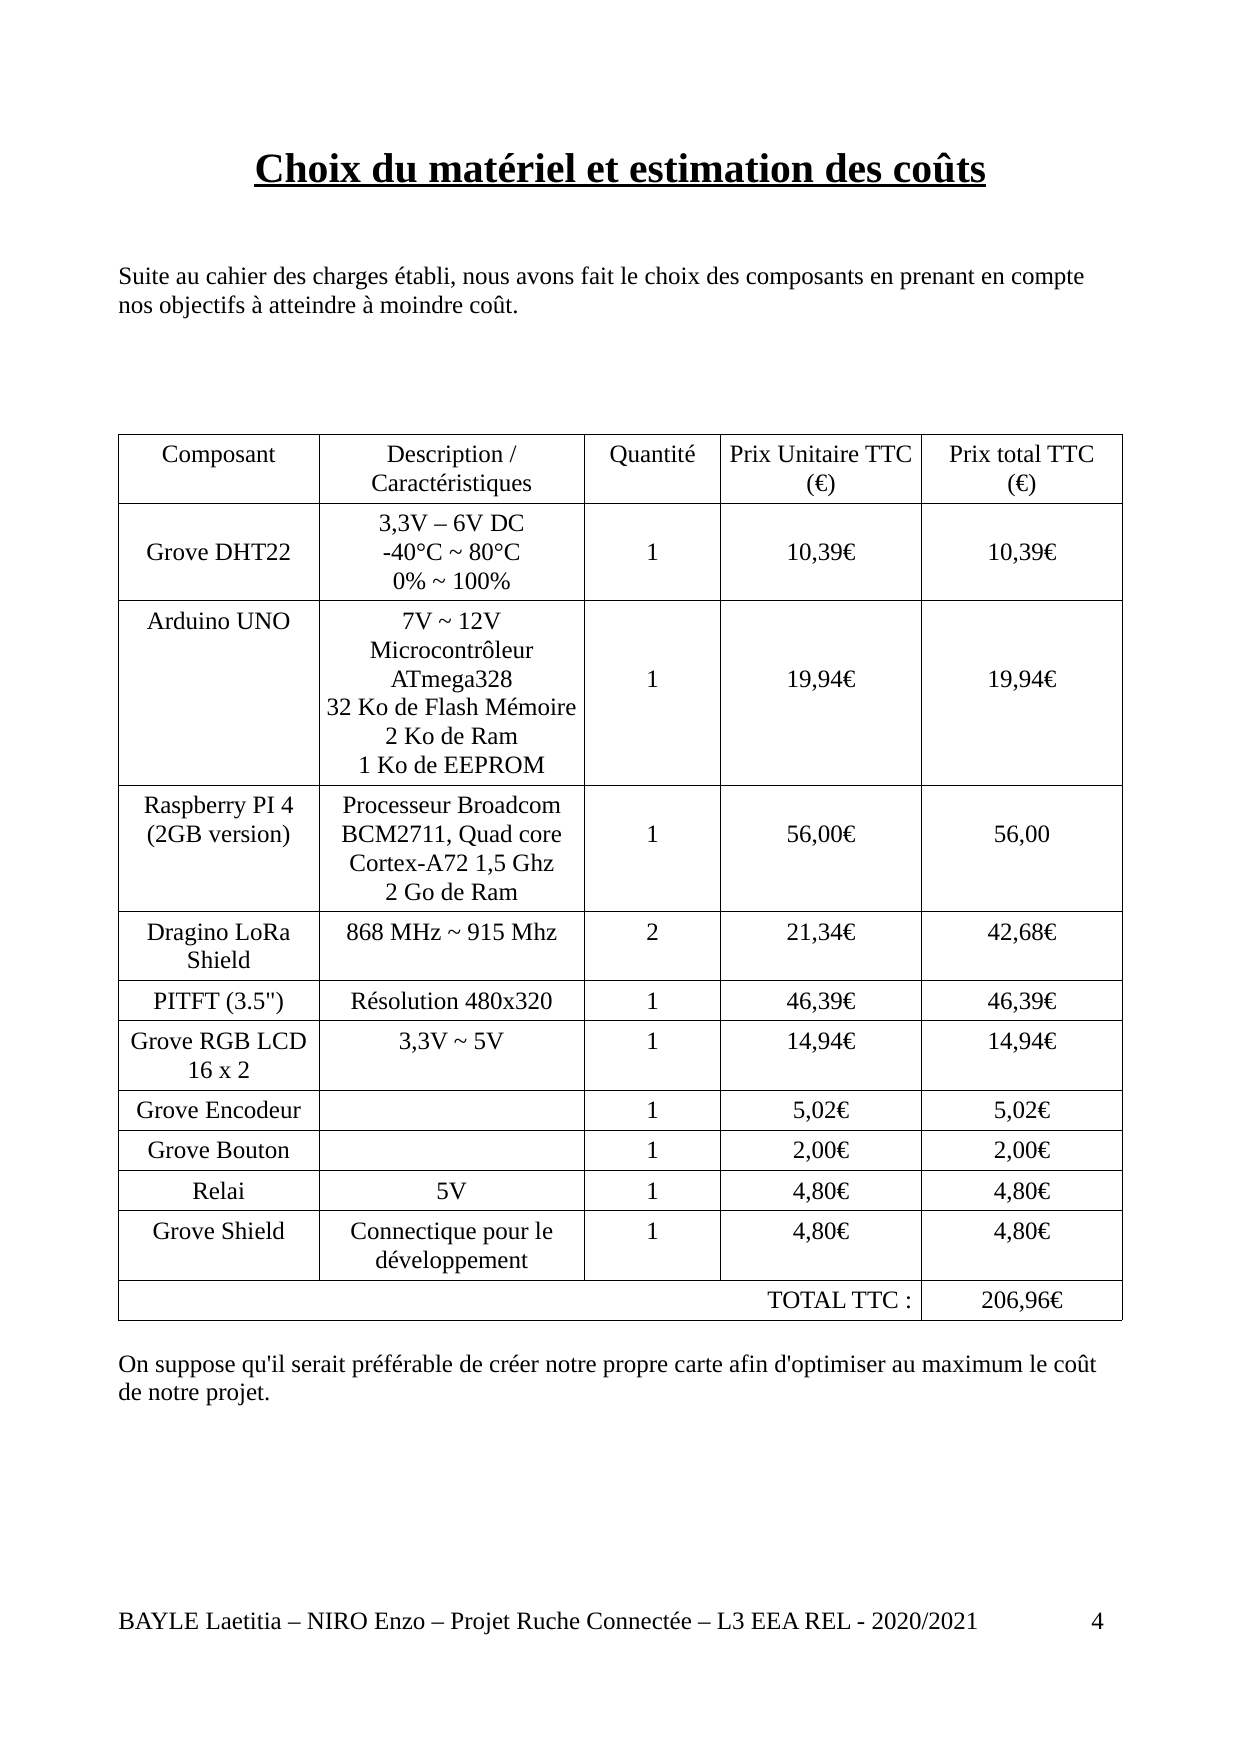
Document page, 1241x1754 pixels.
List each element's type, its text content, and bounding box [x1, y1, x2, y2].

table_header Description / Caractéristiques [320, 435, 584, 503]
table_cell Raspberry PI 4 (2GB version) [119, 786, 319, 911]
table_cell 2,00€ [922, 1131, 1122, 1170]
table_cell 56,00€ [721, 786, 921, 911]
table_header Composant [119, 435, 319, 503]
table_cell Grove Bouton [119, 1131, 319, 1170]
table_cell 42,68€ [922, 912, 1122, 980]
table_cell 5V [320, 1171, 584, 1210]
table_cell 868 MHz ~ 915 Mhz [320, 912, 584, 980]
table_header Prix Unitaire TTC (€) [721, 435, 921, 503]
table_cell 14,94€ [721, 1021, 921, 1089]
subtitle Choix du matériel et estimation des coûts [118, 143, 1122, 191]
table_header Quantité [585, 435, 720, 503]
table_cell 1 [585, 1211, 720, 1279]
table_cell Résolution 480x320 [320, 981, 584, 1020]
table_cell 1 [585, 981, 720, 1020]
table_cell 56,00 [922, 786, 1122, 911]
table_cell 2,00€ [721, 1131, 921, 1170]
table_cell Grove RGB LCD 16 x 2 [119, 1021, 319, 1089]
table_cell 1 [585, 601, 720, 784]
table_cell 5,02€ [721, 1091, 921, 1130]
table_cell Grove Encodeur [119, 1091, 319, 1130]
table_cell 3,3V – 6V DC -40°C ~ 80°C 0% ~ 100% [320, 504, 584, 600]
table_header TOTAL TTC : [119, 1281, 921, 1320]
table_cell Relai [119, 1171, 319, 1210]
table_cell 4,80€ [922, 1211, 1122, 1279]
table_cell Dragino LoRa Shield [119, 912, 319, 980]
table_cell [320, 1091, 584, 1130]
table_cell 7V ~ 12V Microcontrôleur ATmega328 32 Ko de Flash Mémoire 2 Ko de Ram 1 Ko de EEPROM [320, 601, 584, 784]
table_cell 10,39€ [922, 504, 1122, 600]
table_cell Processeur Broadcom BCM2711, Quad core Cortex-A72 1,5 Ghz 2 Go de Ram [320, 786, 584, 911]
table_cell Connectique pour le développement [320, 1211, 584, 1279]
table_cell 1 [585, 504, 720, 600]
text Suite au cahier des charges établi, nous avons fait le choix des composants en prenant en compte nos objectifs à atteindre à moindre coût. [118, 261, 1122, 318]
table_cell [320, 1131, 584, 1170]
table_cell 1 [585, 1171, 720, 1210]
table_cell 5,02€ [922, 1091, 1122, 1130]
table_cell 46,39€ [922, 981, 1122, 1020]
table_cell 19,94€ [721, 601, 921, 784]
table_cell 1 [585, 1021, 720, 1089]
table_cell Grove Shield [119, 1211, 319, 1279]
table_cell 1 [585, 1131, 720, 1170]
table_cell 46,39€ [721, 981, 921, 1020]
table_cell 4,80€ [922, 1171, 1122, 1210]
table_cell 4,80€ [721, 1211, 921, 1279]
table_header Prix total TTC (€) [922, 435, 1122, 503]
table_cell Arduino UNO [119, 601, 319, 784]
table_cell 19,94€ [922, 601, 1122, 784]
table_cell 4,80€ [721, 1171, 921, 1210]
table_cell PITFT (3.5") [119, 981, 319, 1020]
table_cell 2 [585, 912, 720, 980]
table_cell 3,3V ~ 5V [320, 1021, 584, 1089]
table_cell Grove DHT22 [119, 504, 319, 600]
table_cell 1 [585, 786, 720, 911]
table_header 206,96€ [922, 1281, 1122, 1320]
table_cell 1 [585, 1091, 720, 1130]
table_cell 21,34€ [721, 912, 921, 980]
text On suppose qu'il serait préférable de créer notre propre carte afin d'optimiser au maximum le coût de notre projet. [118, 1349, 1122, 1406]
table_cell 14,94€ [922, 1021, 1122, 1089]
table_cell 10,39€ [721, 504, 921, 600]
